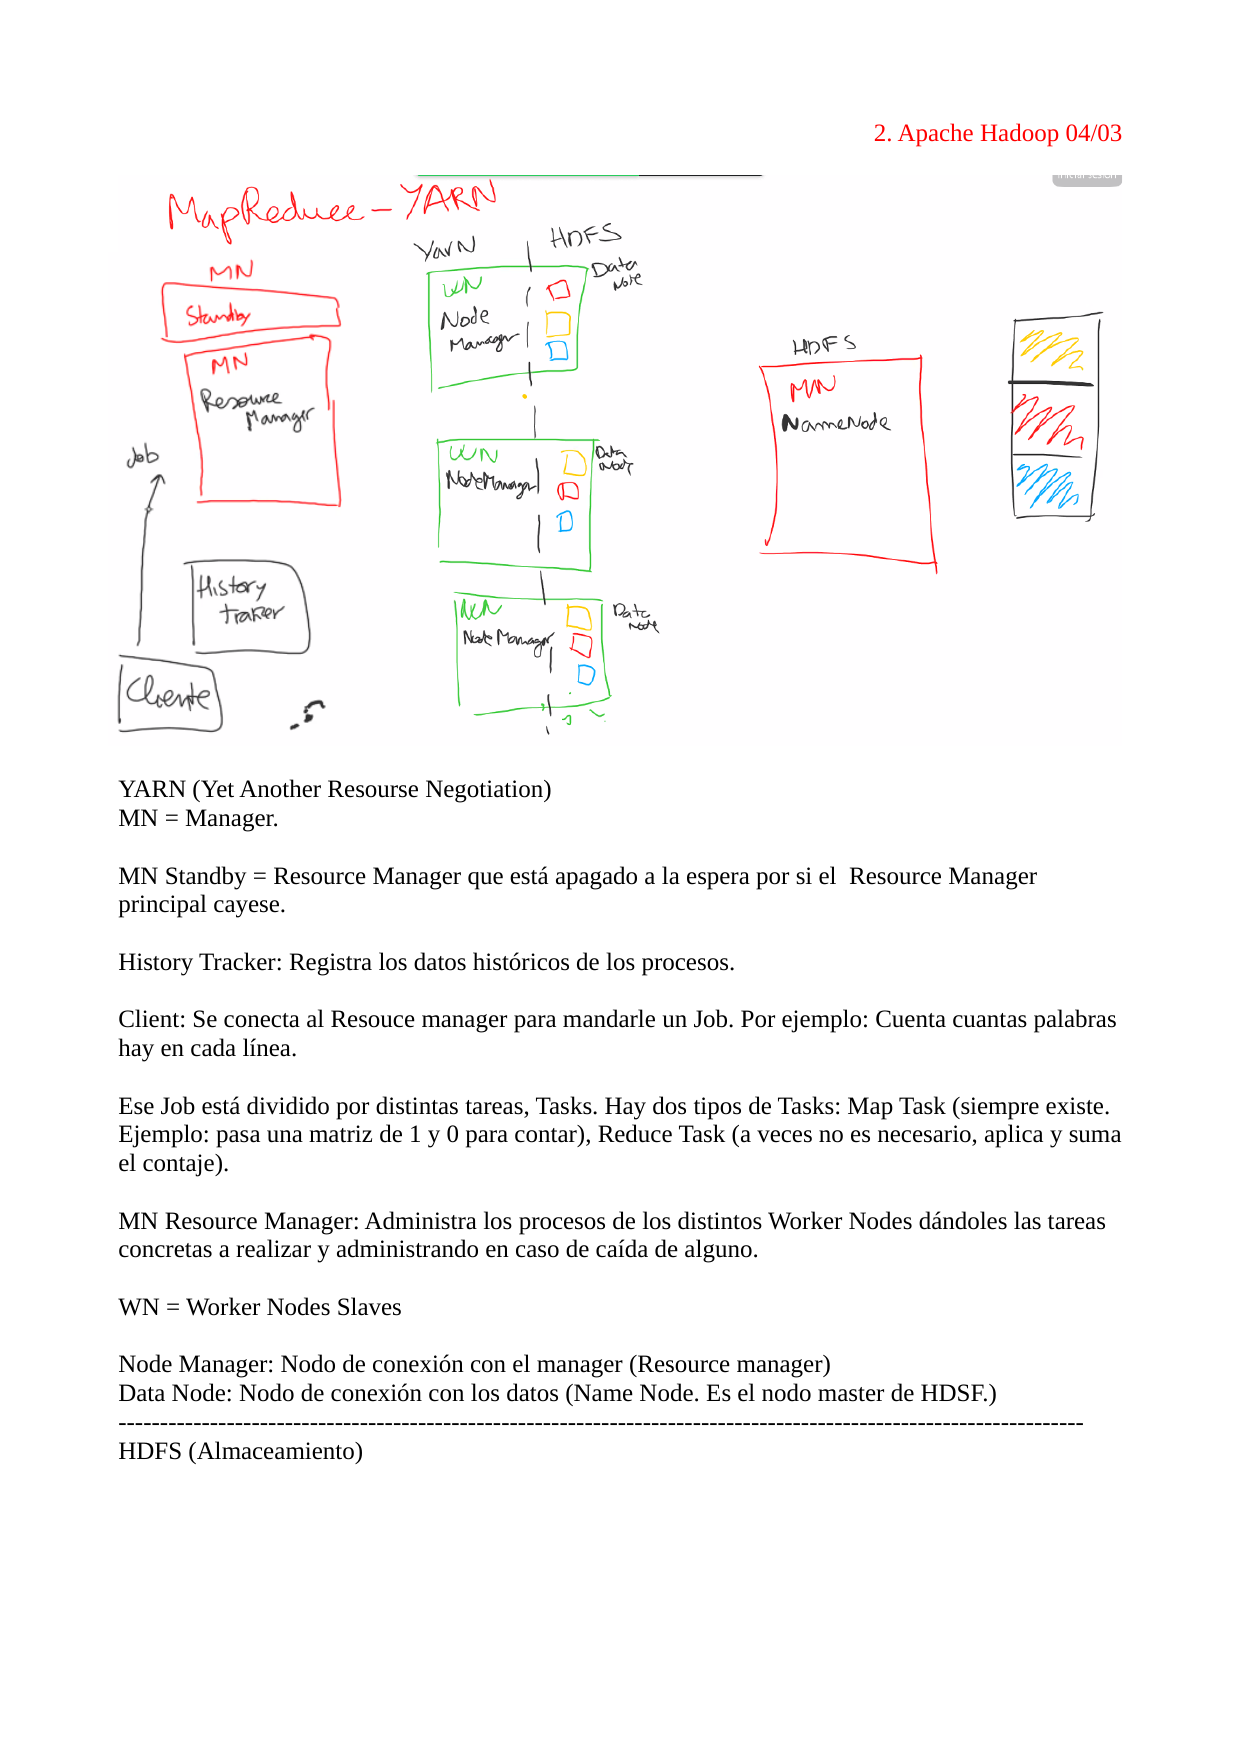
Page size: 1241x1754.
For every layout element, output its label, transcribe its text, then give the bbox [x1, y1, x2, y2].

text Node Manager: Nodo de conexión con el manager (Resource manager) [118, 1349, 1122, 1378]
picture [107, 175, 1123, 746]
text YARN (Yet Another Resourse Negotiation) [118, 774, 1122, 803]
text -------------------------------------------------------------------------------------------------------------------- [118, 1407, 1122, 1436]
text History Tracker: Registra los datos históricos de los procesos. [118, 947, 1122, 976]
text Client: Se conecta al Resouce manager para mandarle un Job. Por ejemplo: Cuenta cuantas palabras hay en cada línea. [118, 1004, 1122, 1062]
text HDFS (Almaceamiento) [118, 1436, 1122, 1464]
text MN Resource Manager: Administra los procesos de los distintos Worker Nodes dándoles las tareas concretas a realizar y administrando en caso de caída de alguno. [118, 1206, 1122, 1263]
text Ese Job está dividido por distintas tareas, Tasks. Hay dos tipos de Tasks: Map Task (siempre existe. Ejemplo: pasa una matriz de 1 y 0 para contar), Reduce Task (a veces no es necesario, aplica y suma el contaje). [118, 1091, 1122, 1177]
text Data Node: Nodo de conexión con los datos (Name Node. Es el nodo master de HDSF.) [118, 1378, 1122, 1407]
text MN = Manager. [118, 803, 1122, 832]
text MN Standby = Resource Manager que está apagado a la espera por si el Resource Manager principal cayese. [118, 861, 1122, 918]
text 2. Apache Hadoop 04/03 [118, 118, 1122, 147]
text WN = Worker Nodes Slaves [118, 1292, 1122, 1321]
